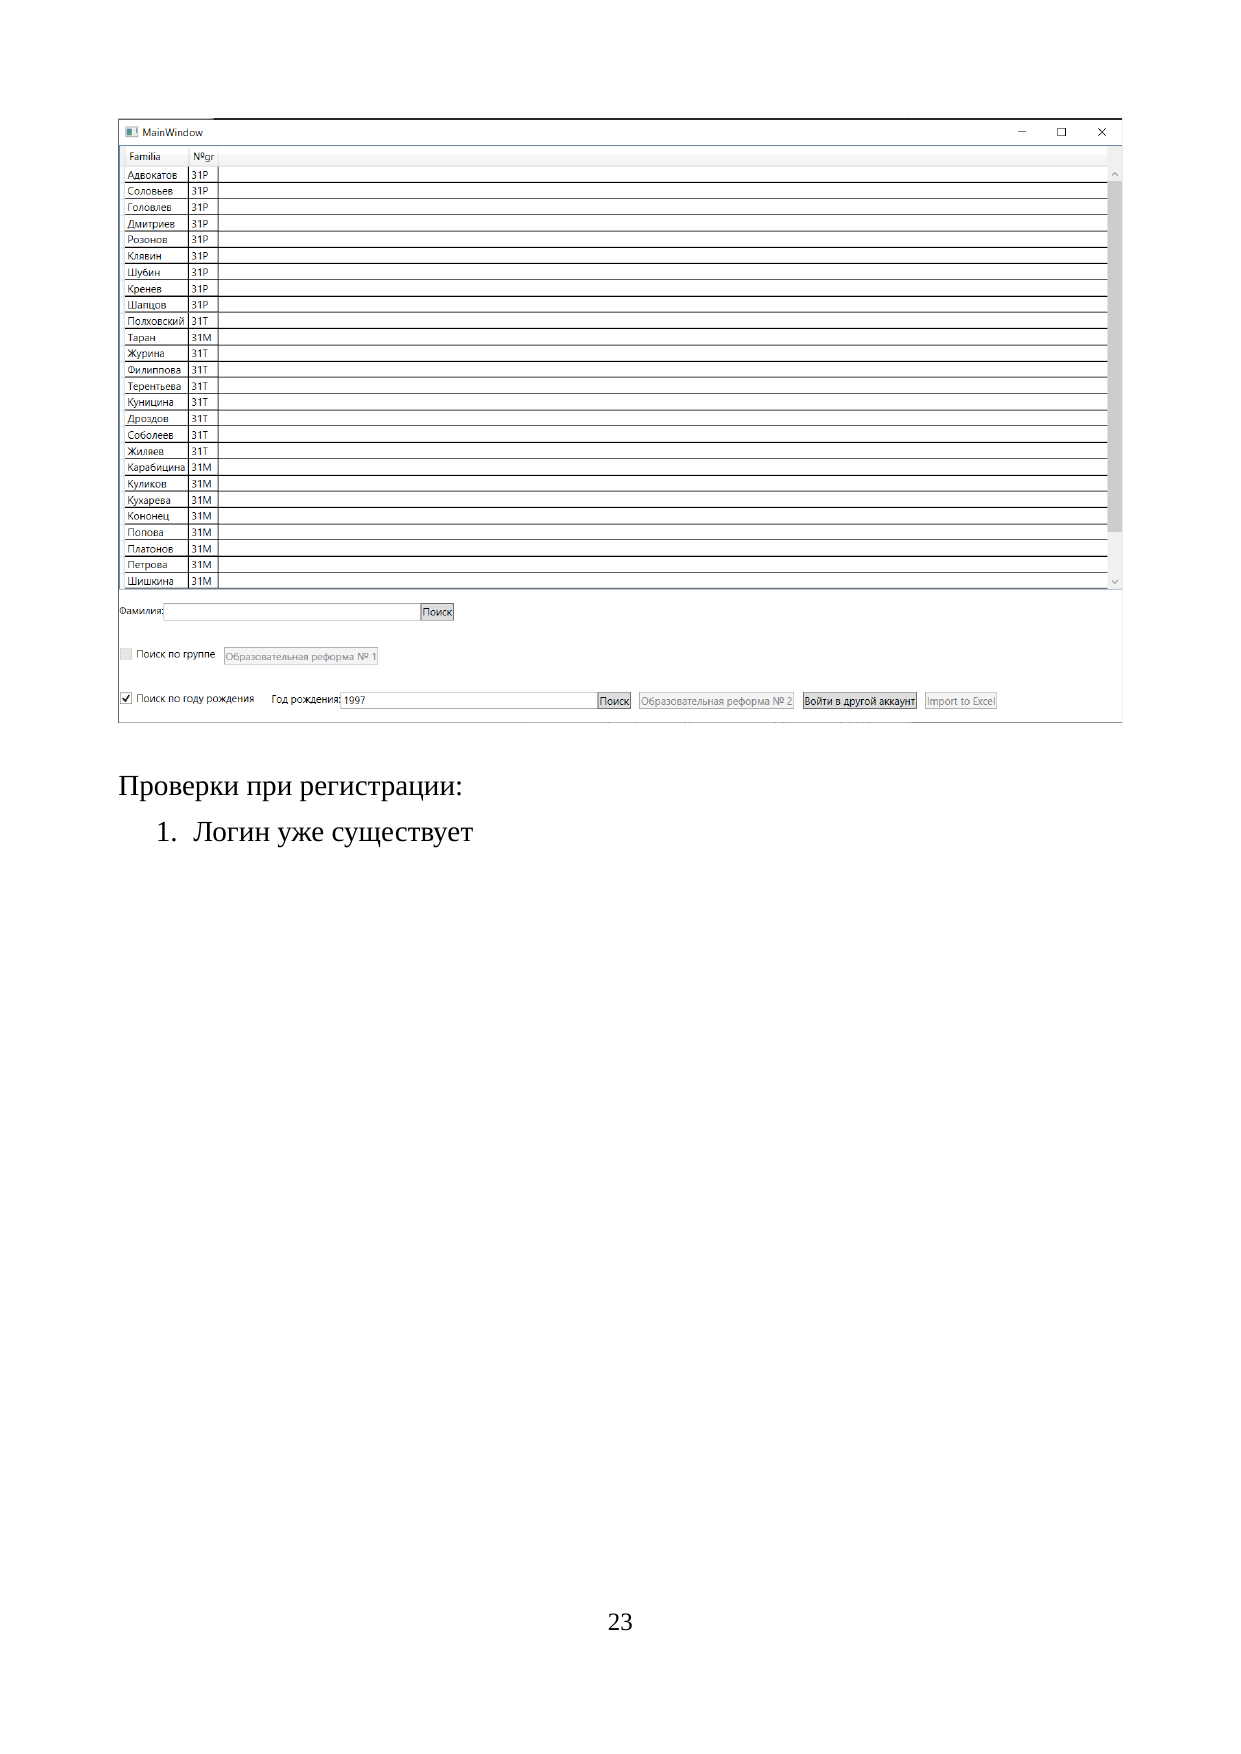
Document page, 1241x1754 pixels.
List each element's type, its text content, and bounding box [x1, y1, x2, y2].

text Проверки при регистрации: [118, 768, 1122, 802]
list Логин уже существует [156, 814, 1122, 848]
picture [118, 118, 1123, 723]
